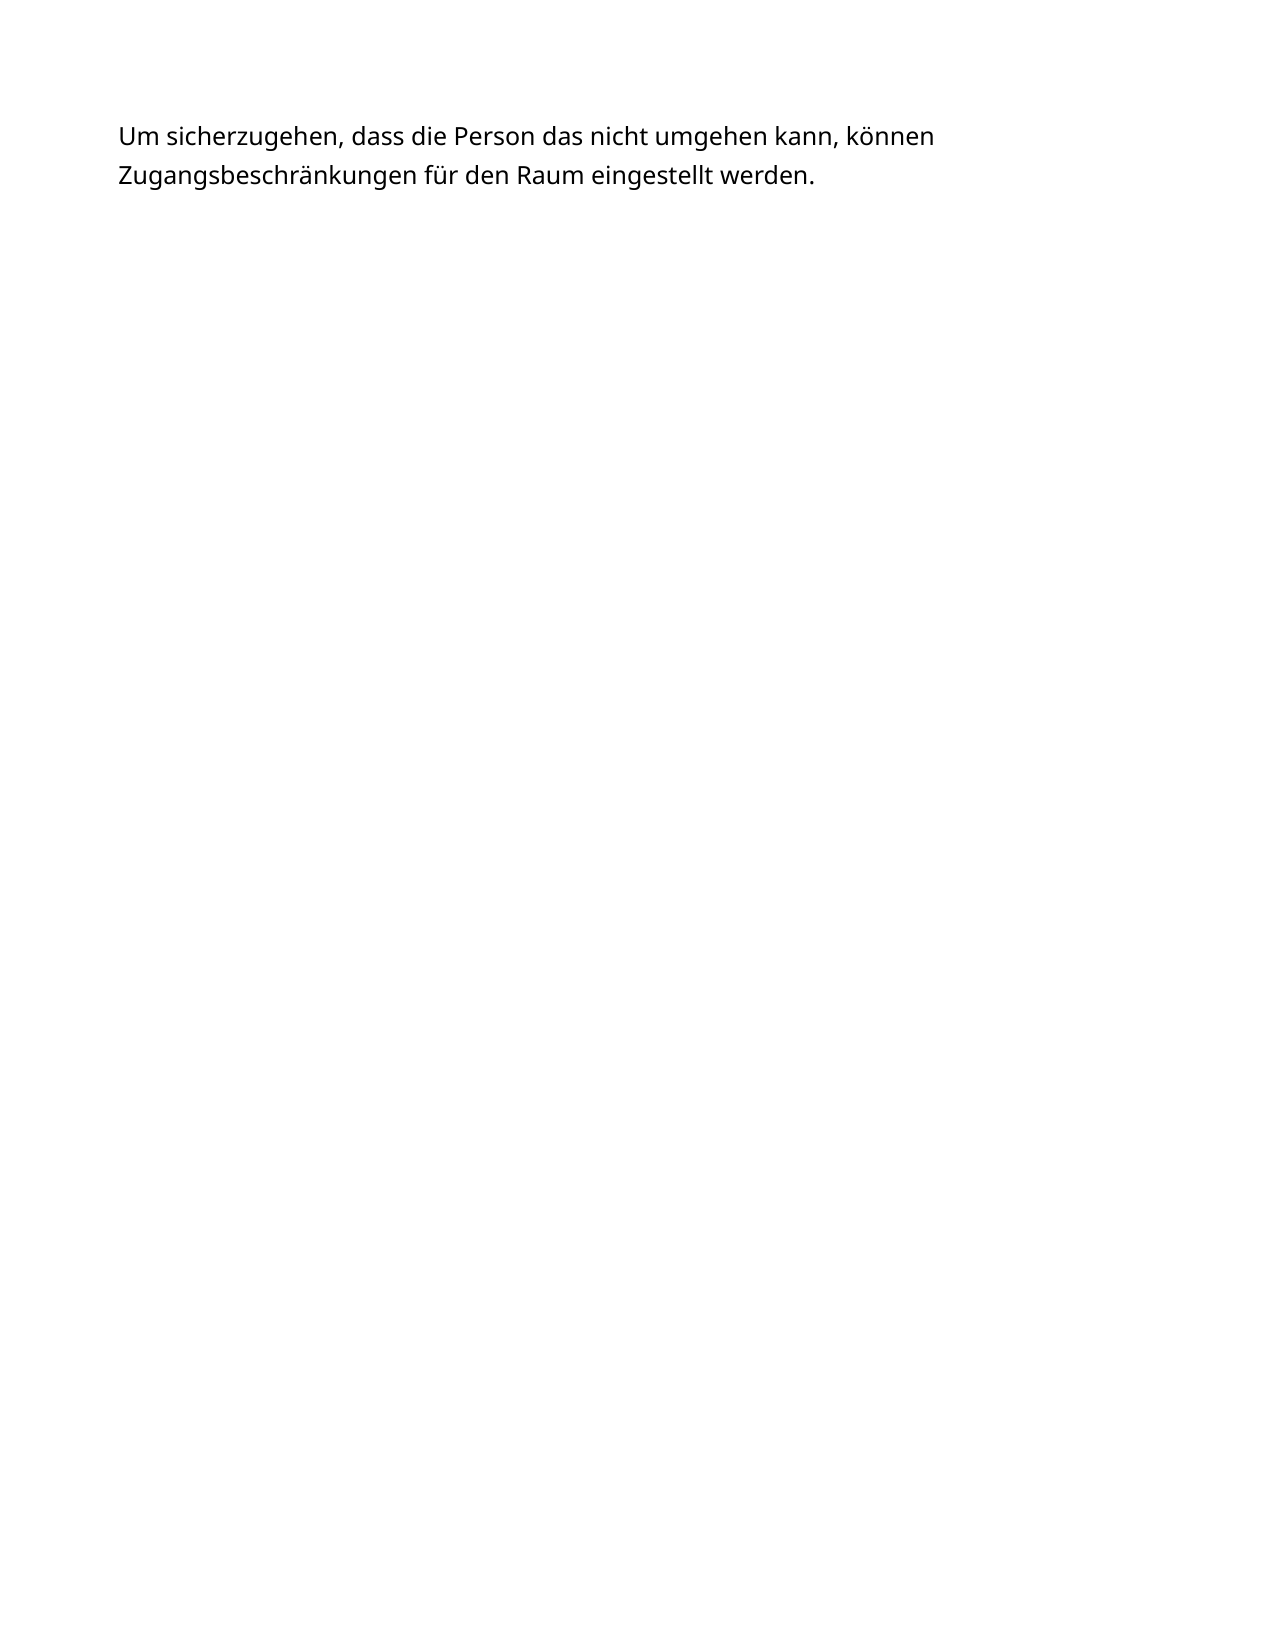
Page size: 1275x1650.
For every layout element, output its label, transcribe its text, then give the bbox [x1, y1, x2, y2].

text Um sicherzugehen, dass die Person das nicht umgehen kann, können Zugangsbeschränkungen für den Raum eingestellt werden. [118, 118, 1216, 191]
